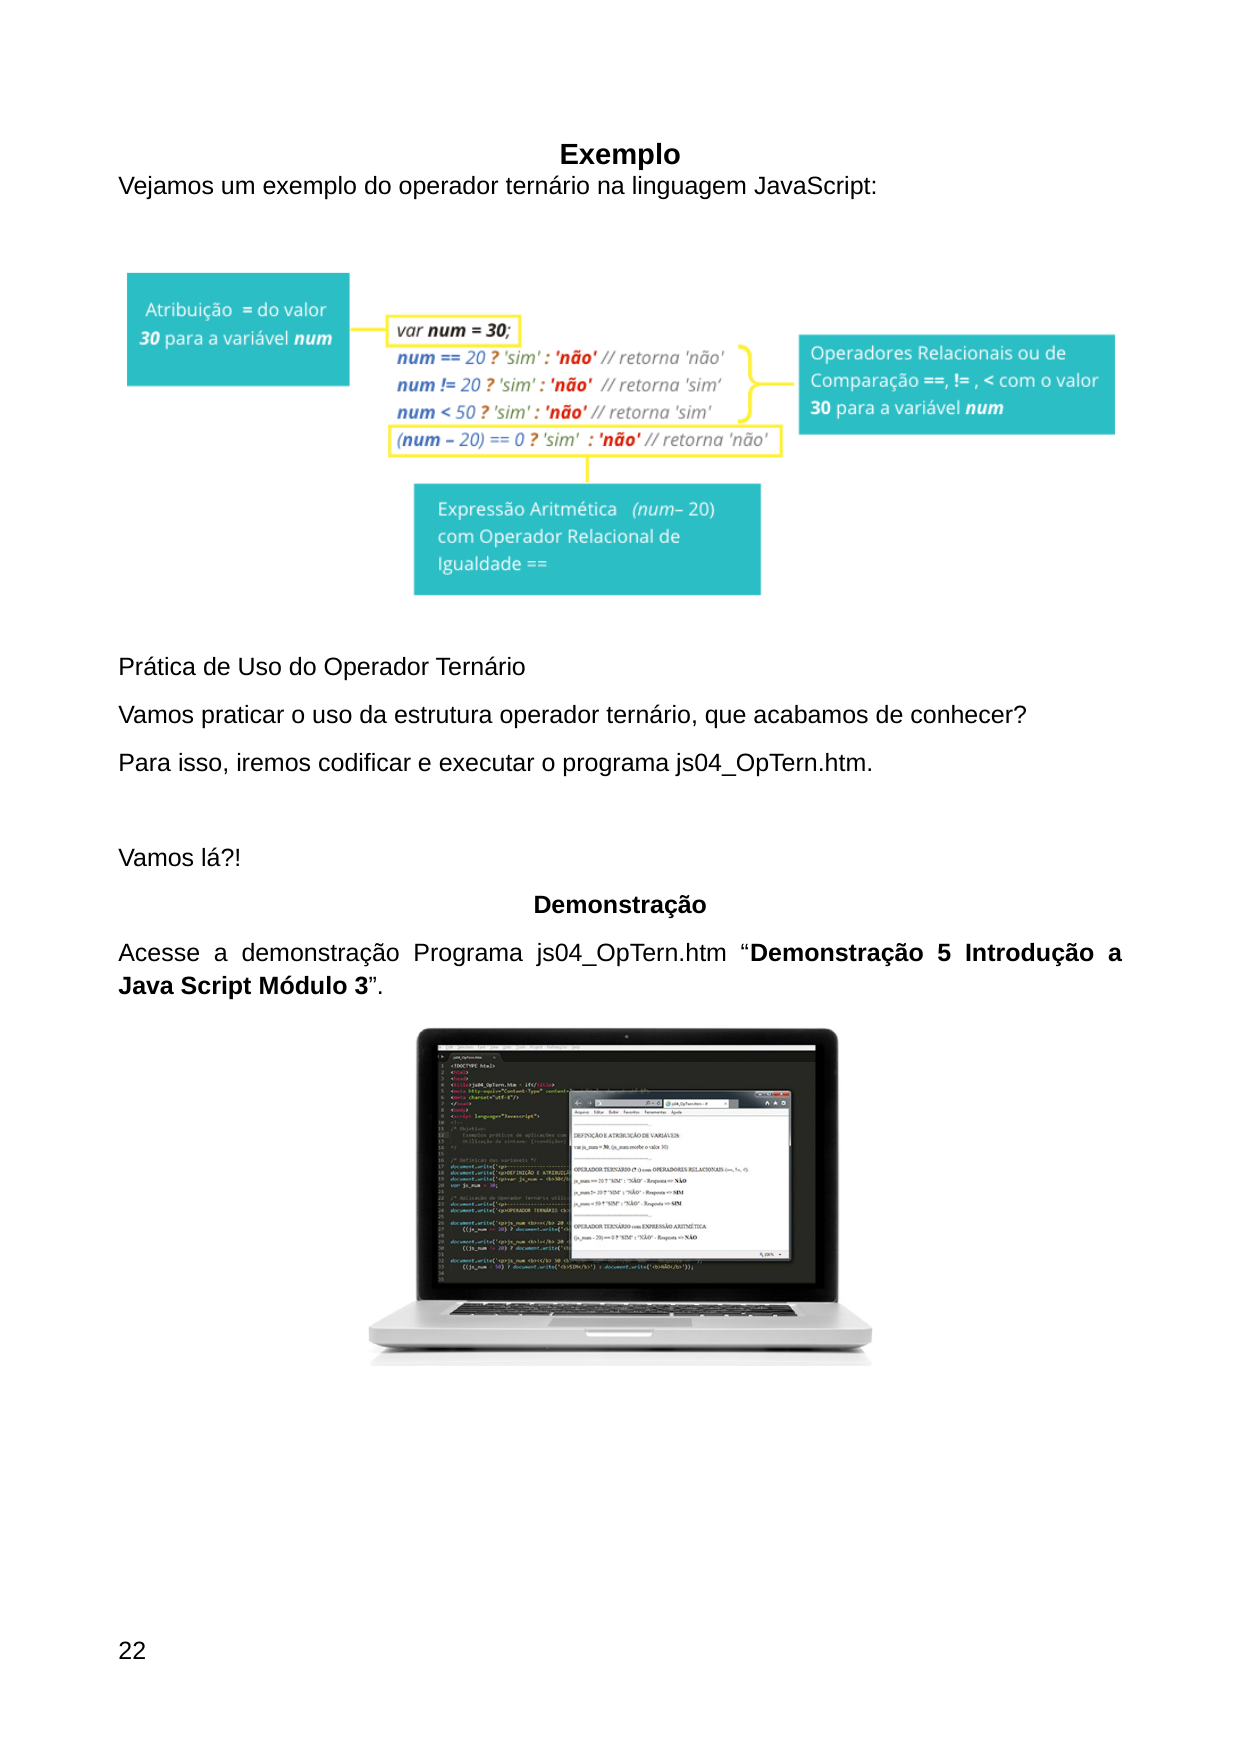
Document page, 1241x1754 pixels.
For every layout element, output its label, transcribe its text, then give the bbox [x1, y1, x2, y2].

subtitle Exemplo [118, 137, 1122, 171]
text Vamos praticar o uso da estrutura operador ternário, que acabamos de conhecer? [118, 700, 1122, 729]
text Demonstração [118, 890, 1122, 919]
text Acesse a demonstração Programa js04_OpTern.htm “Demonstração 5 Introdução a Java Script Módulo 3”. [118, 938, 1122, 1000]
text Vamos lá?! [118, 843, 1122, 872]
text Para isso, iremos codificar e executar o programa js04_OpTern.htm. [118, 748, 1122, 776]
text Prática de Uso do Operador Ternário [118, 652, 1122, 681]
text Vejamos um exemplo do operador ternário na linguagem JavaScript: [118, 171, 1122, 199]
